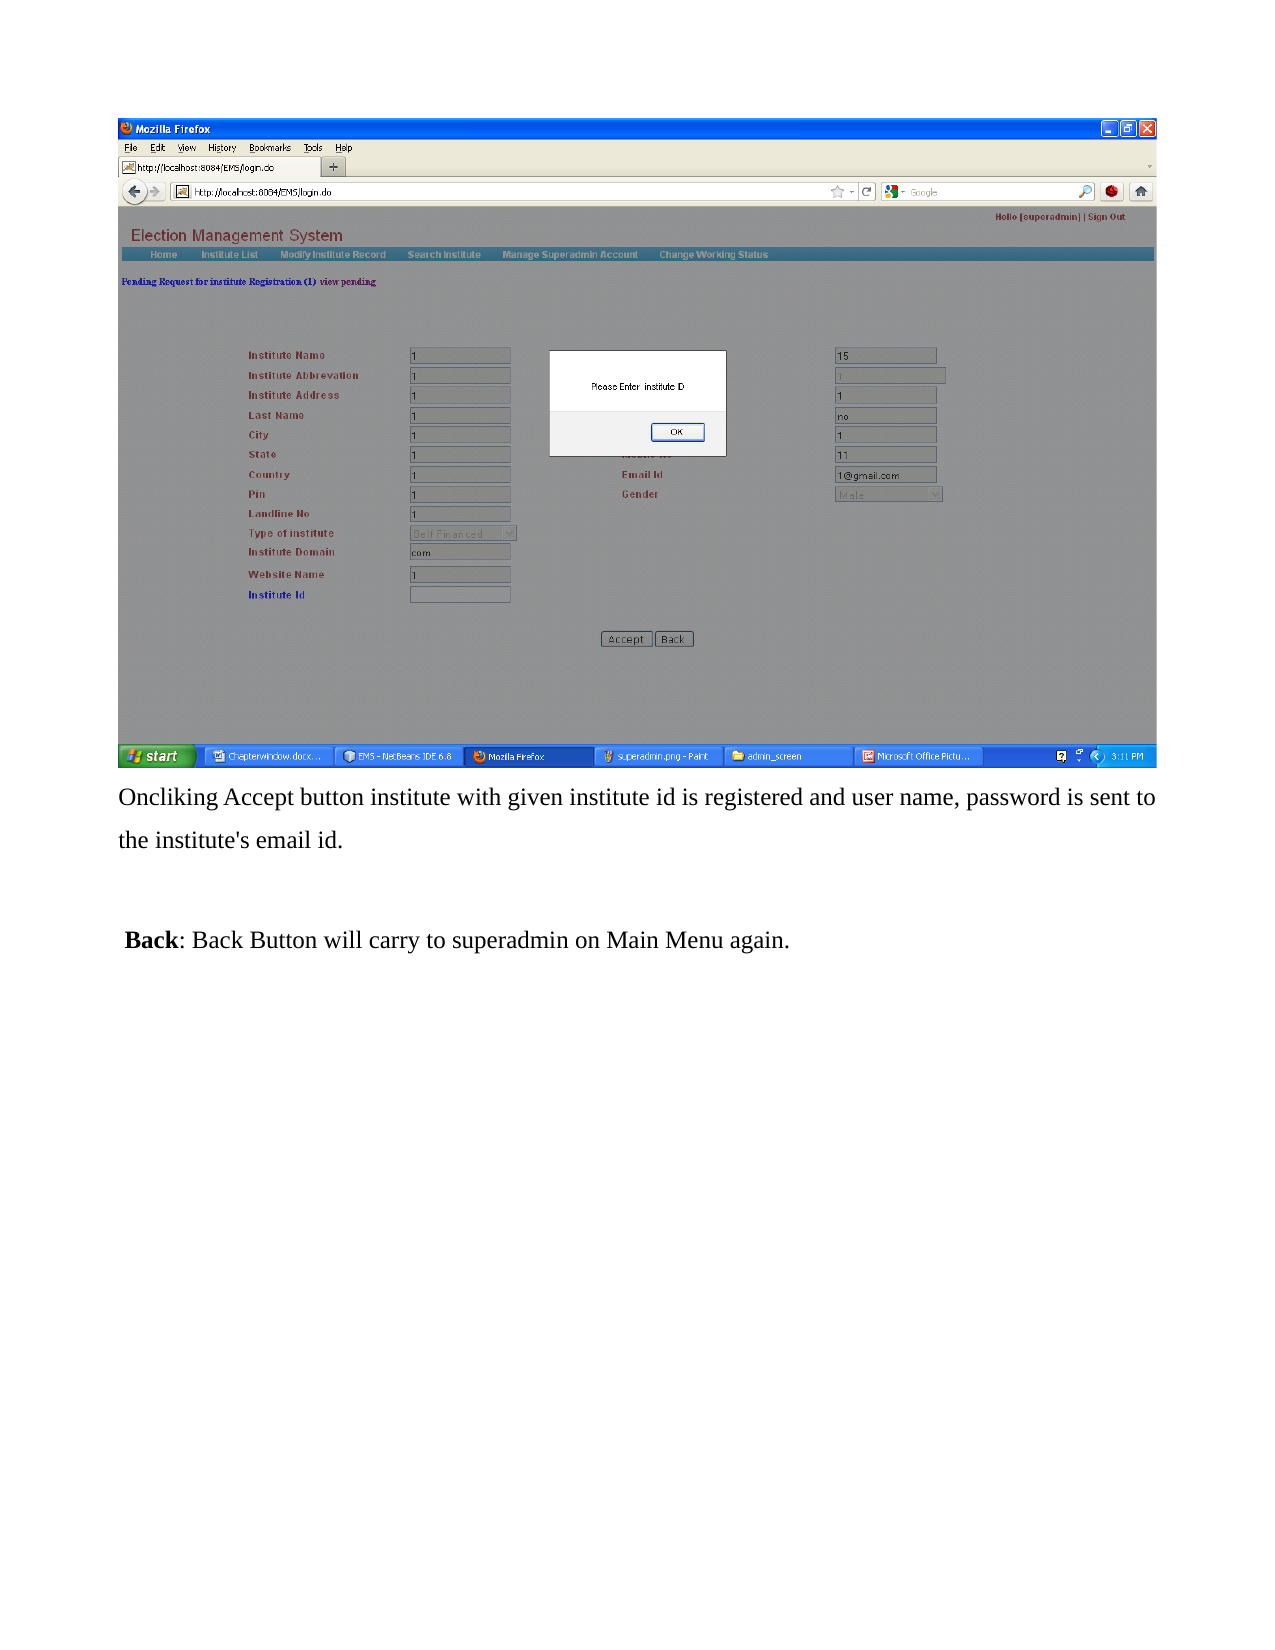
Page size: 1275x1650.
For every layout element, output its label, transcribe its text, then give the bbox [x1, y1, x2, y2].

picture [118, 118, 1157, 768]
text Oncliking Accept button institute with given institute id is registered and user name, password is sent to the institute's email id. [118, 782, 1157, 853]
text Back: Back Button will carry to superadmin on Main Menu again. [118, 925, 1157, 954]
